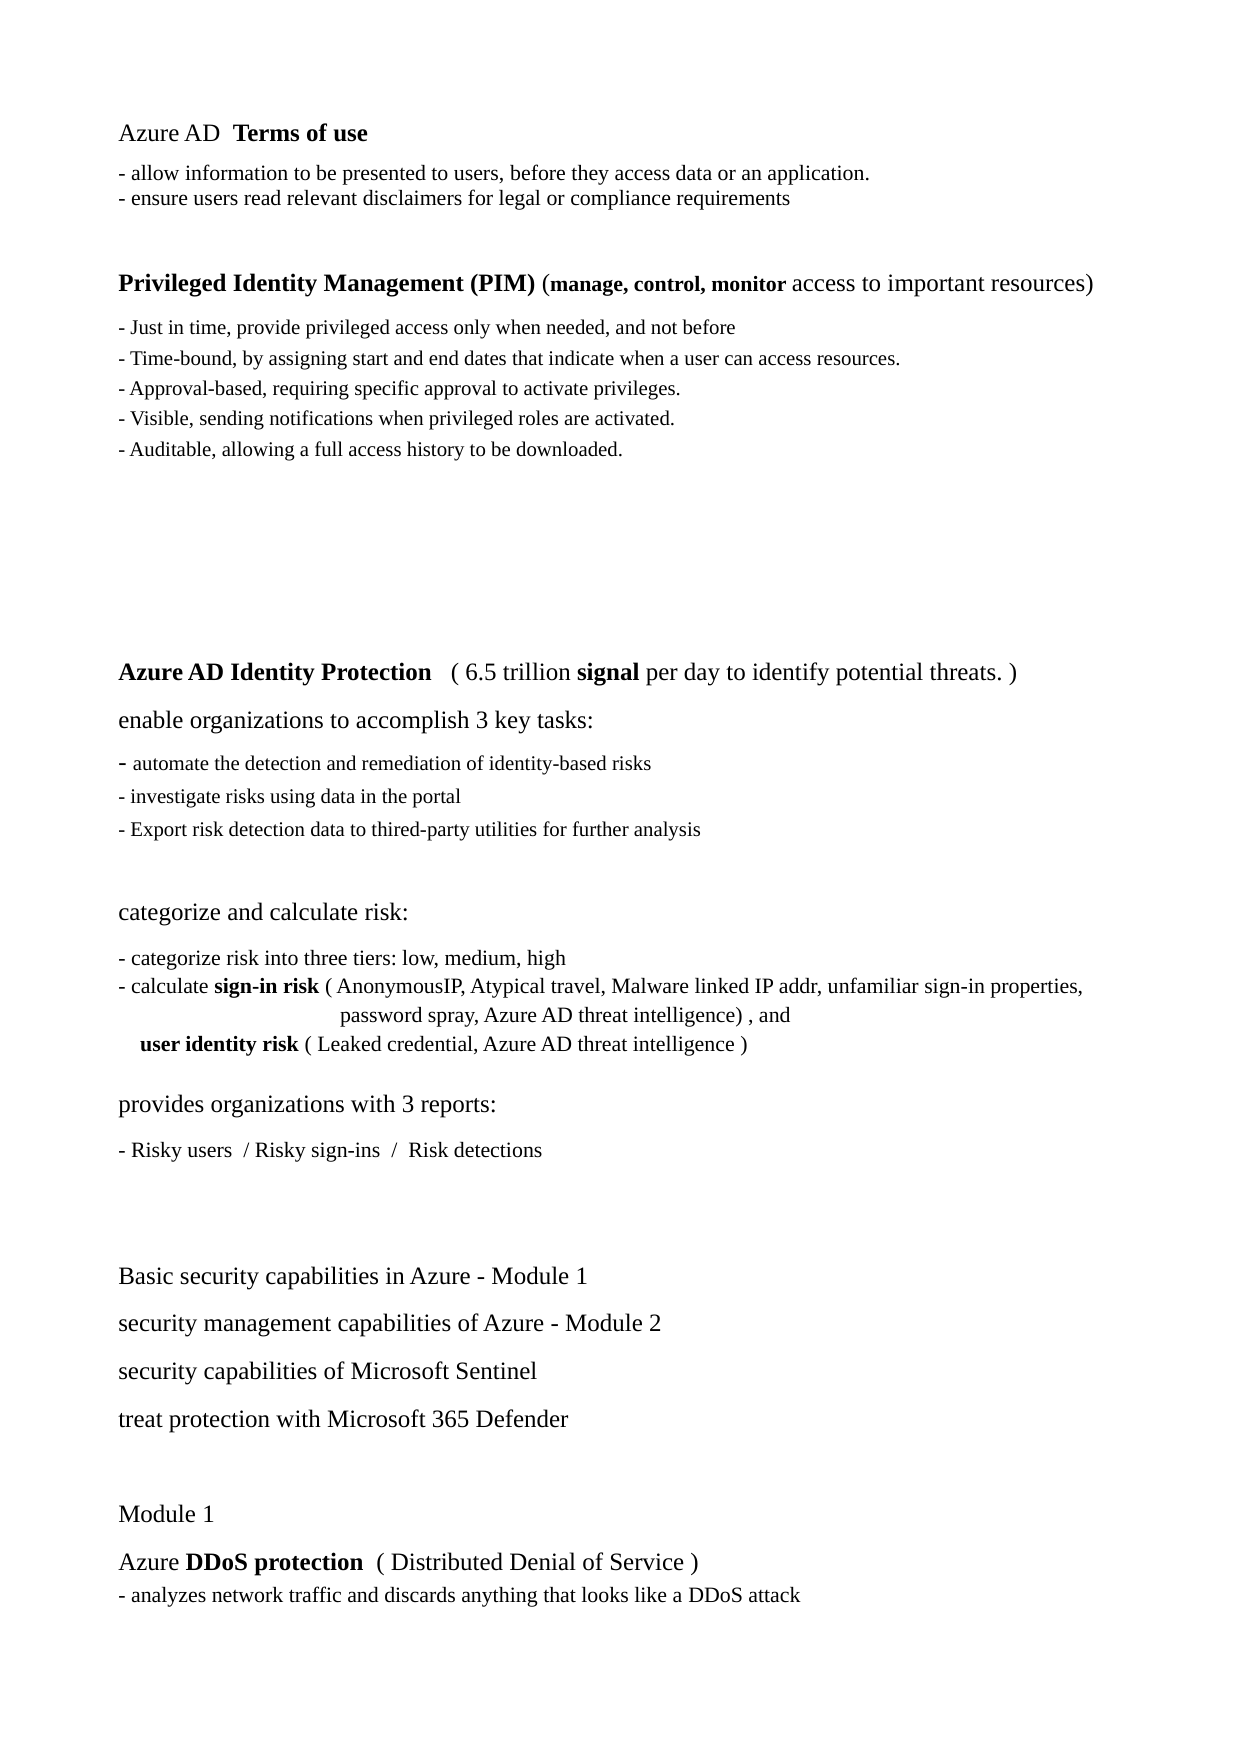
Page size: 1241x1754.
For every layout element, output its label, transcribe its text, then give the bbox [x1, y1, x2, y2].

text provides organizations with 3 reports: [118, 1089, 1122, 1118]
text treat protection with Microsoft 365 Defender [118, 1404, 1122, 1432]
text security management capabilities of Azure - Module 2 [118, 1308, 1122, 1337]
text - investigate risks using data in the portal [118, 784, 1122, 808]
text Basic security capabilities in Azure - Module 1 [118, 1261, 1122, 1290]
text - allow information to be presented to users, before they access data or an application. [118, 160, 1122, 185]
text - Time-bound, by assigning start and end dates that indicate when a user can access resources. [118, 346, 1122, 370]
text - analyzes network traffic and discards anything that looks like a DDoS attack [118, 1582, 1122, 1607]
text user identity risk ( Leaked credential, Azure AD threat intelligence ) [118, 1031, 1122, 1057]
text Module 1 [118, 1499, 1122, 1528]
text Azure DDoS protection ( Distributed Denial of Service ) [118, 1547, 1122, 1575]
text - Risky users / Risky sign-ins / Risk detections [118, 1137, 1122, 1162]
text - Auditable, allowing a full access history to be downloaded. [118, 437, 1122, 461]
text - Approval-based, requiring specific approval to activate privileges. [118, 376, 1122, 400]
text - Just in time, provide privileged access only when needed, and not before [118, 315, 1122, 339]
text security capabilities of Microsoft Sentinel [118, 1356, 1122, 1385]
text - automate the detection and remediation of identity-based risks [118, 747, 1122, 775]
text enable organizations to accomplish 3 key tasks: [118, 705, 1122, 734]
text - calculate sign-in risk ( AnonymousIP, Atypical travel, Malware linked IP addr, unfamiliar sign-in properties, password spray, Azure AD threat intelligence) , and [118, 973, 1122, 1028]
text - Visible, sending notifications when privileged roles are activated. [118, 406, 1122, 430]
text - categorize risk into three tiers: low, medium, high [118, 944, 1122, 970]
text Azure AD Identity Protection ( 6.5 trillion signal per day to identify potential threats. ) [118, 657, 1122, 686]
text - ensure users read relevant disclaimers for legal or compliance requirements [118, 185, 1122, 210]
text - Export risk detection data to thired-party utilities for further analysis [118, 817, 1122, 841]
text Azure AD Terms of use [118, 118, 1122, 147]
text categorize and calculate risk: [118, 897, 1122, 926]
text Privileged Identity Management (PIM) (manage, control, monitor access to important resources) [118, 268, 1122, 296]
